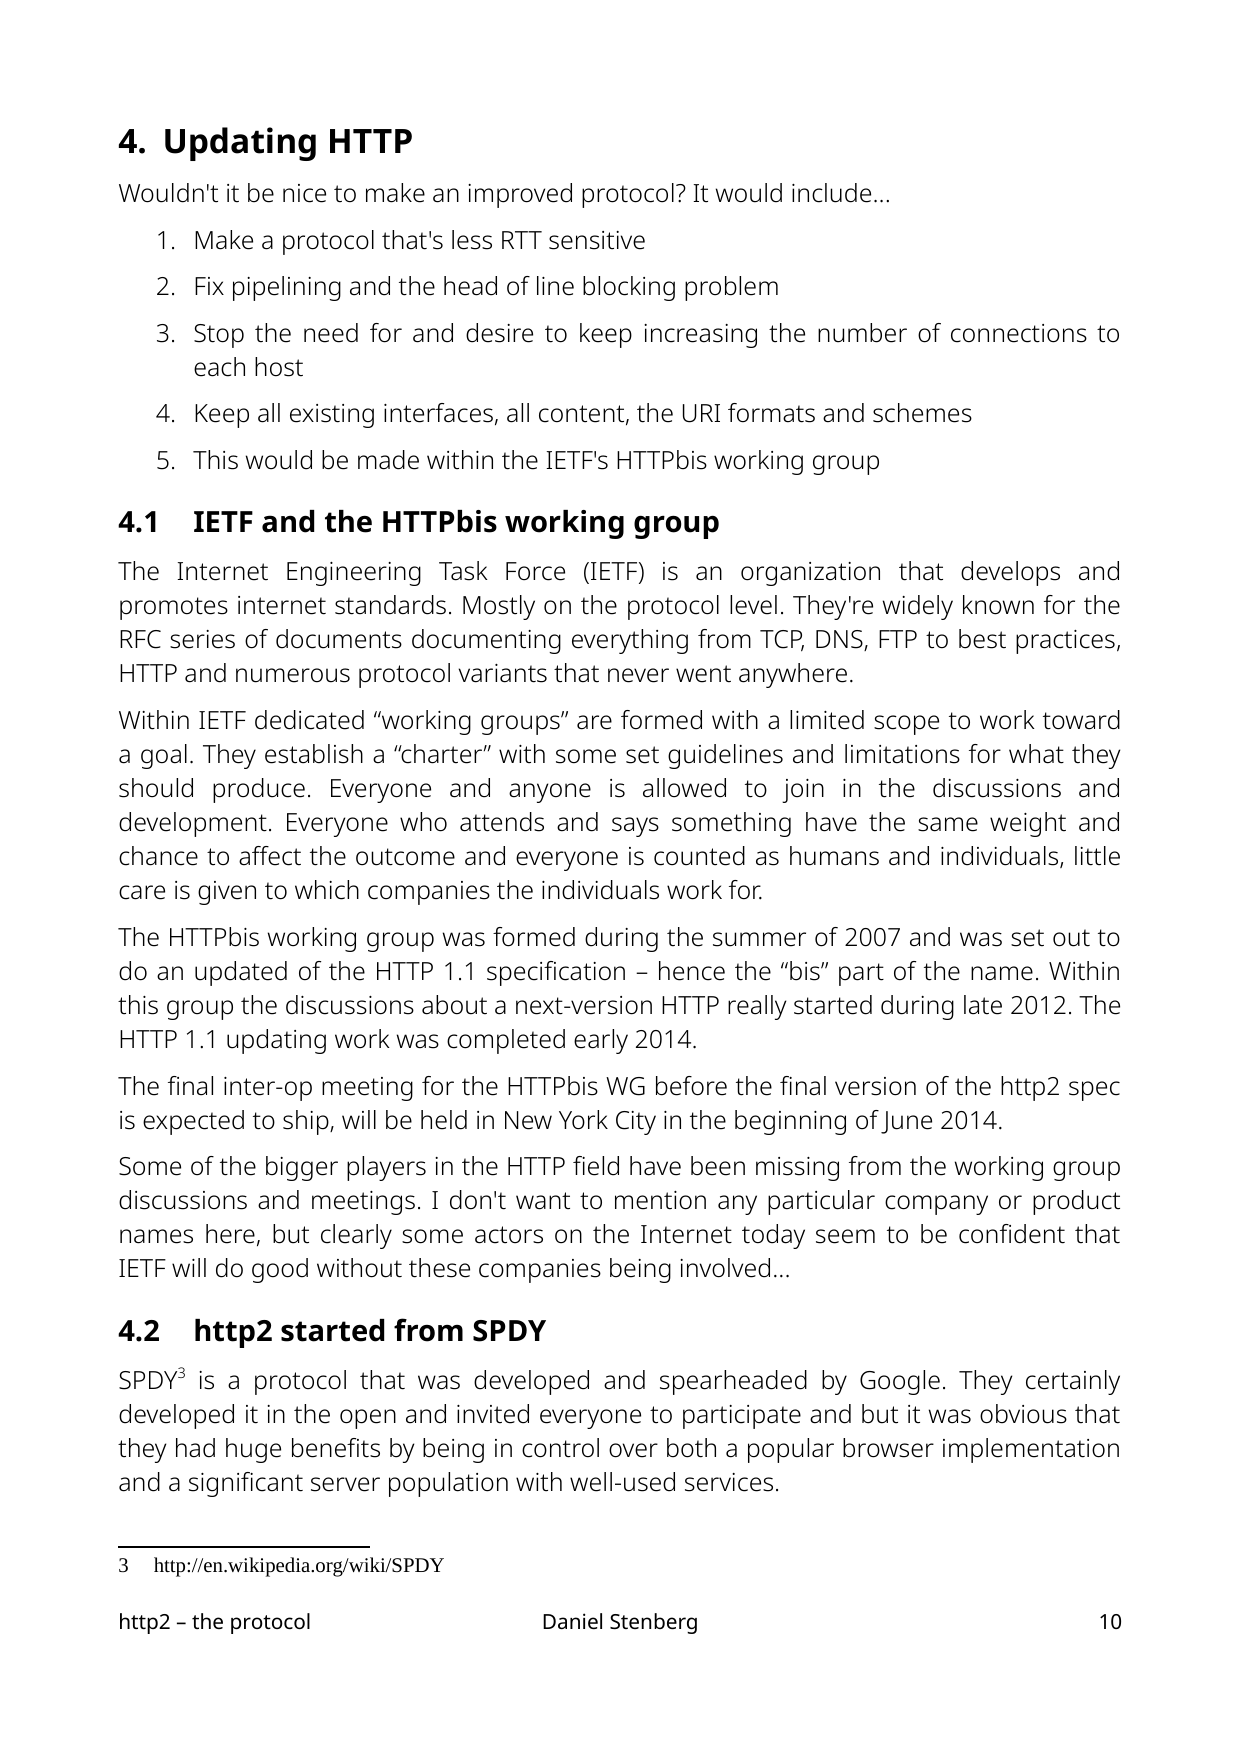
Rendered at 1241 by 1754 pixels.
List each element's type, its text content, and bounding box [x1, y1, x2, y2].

list Keep all existing interfaces, all content, the URI formats and schemes [156, 396, 1122, 430]
text The Internet Engineering Task Force (IETF) is an organization that develops and promotes internet standards. Mostly on the protocol level. They're widely known for the RFC series of documents documenting everything from TCP, DNS, FTP to best practices, HTTP and numerous protocol variants that never went anywhere. [118, 554, 1122, 690]
list This would be made within the IETF's HTTPbis working group [156, 443, 1122, 477]
subtitle Updating HTTP [118, 118, 1122, 164]
text Wouldn't it be nice to make an improved protocol? It would include... [118, 176, 1122, 210]
subtitle IETF and the HTTPbis working group [118, 502, 1122, 541]
text SPDY is a protocol that was developed and spearheaded by Google. They certainly developed it in the open and invited everyone to participate and but it was obvious that they had huge benefits by being in control over both a popular browser implementation and a significant server population with well-used services. [118, 1362, 1122, 1499]
text Some of the bigger players in the HTTP field have been missing from the working group discussions and meetings. I don't want to mention any particular company or product names here, but clearly some actors on the Internet today seem to be confident that IETF will do good without these companies being involved... [118, 1149, 1122, 1285]
text Within IETF dedicated “working groups” are formed with a limited scope to work toward a goal. They establish a “charter” with some set guidelines and limitations for what they should produce. Everyone and anyone is allowed to join in the discussions and development. Everyone who attends and says something have the same weight and chance to affect the outcome and everyone is counted as humans and individuals, little care is given to which companies the individuals work for. [118, 703, 1122, 907]
text http://en.wikipedia.org/wiki/SPDY [118, 1553, 1122, 1577]
list Fix pipelining and the head of line blocking problem [156, 269, 1122, 303]
list Stop the need for and desire to keep increasing the number of connections to each host [156, 316, 1122, 384]
text The HTTPbis working group was formed during the summer of 2007 and was set out to do an updated of the HTTP 1.1 specification – hence the “bis” part of the name. Within this group the discussions about a next-version HTTP really started during late 2012. The HTTP 1.1 updating work was completed early 2014. [118, 919, 1122, 1056]
text The final inter-op meeting for the HTTPbis WG before the final version of the http2 spec is expected to ship, will be held in New York City in the beginning of June 2014. [118, 1068, 1122, 1136]
list Make a protocol that's less RTT sensitive [156, 222, 1122, 256]
subtitle http2 started from SPDY [118, 1310, 1122, 1350]
